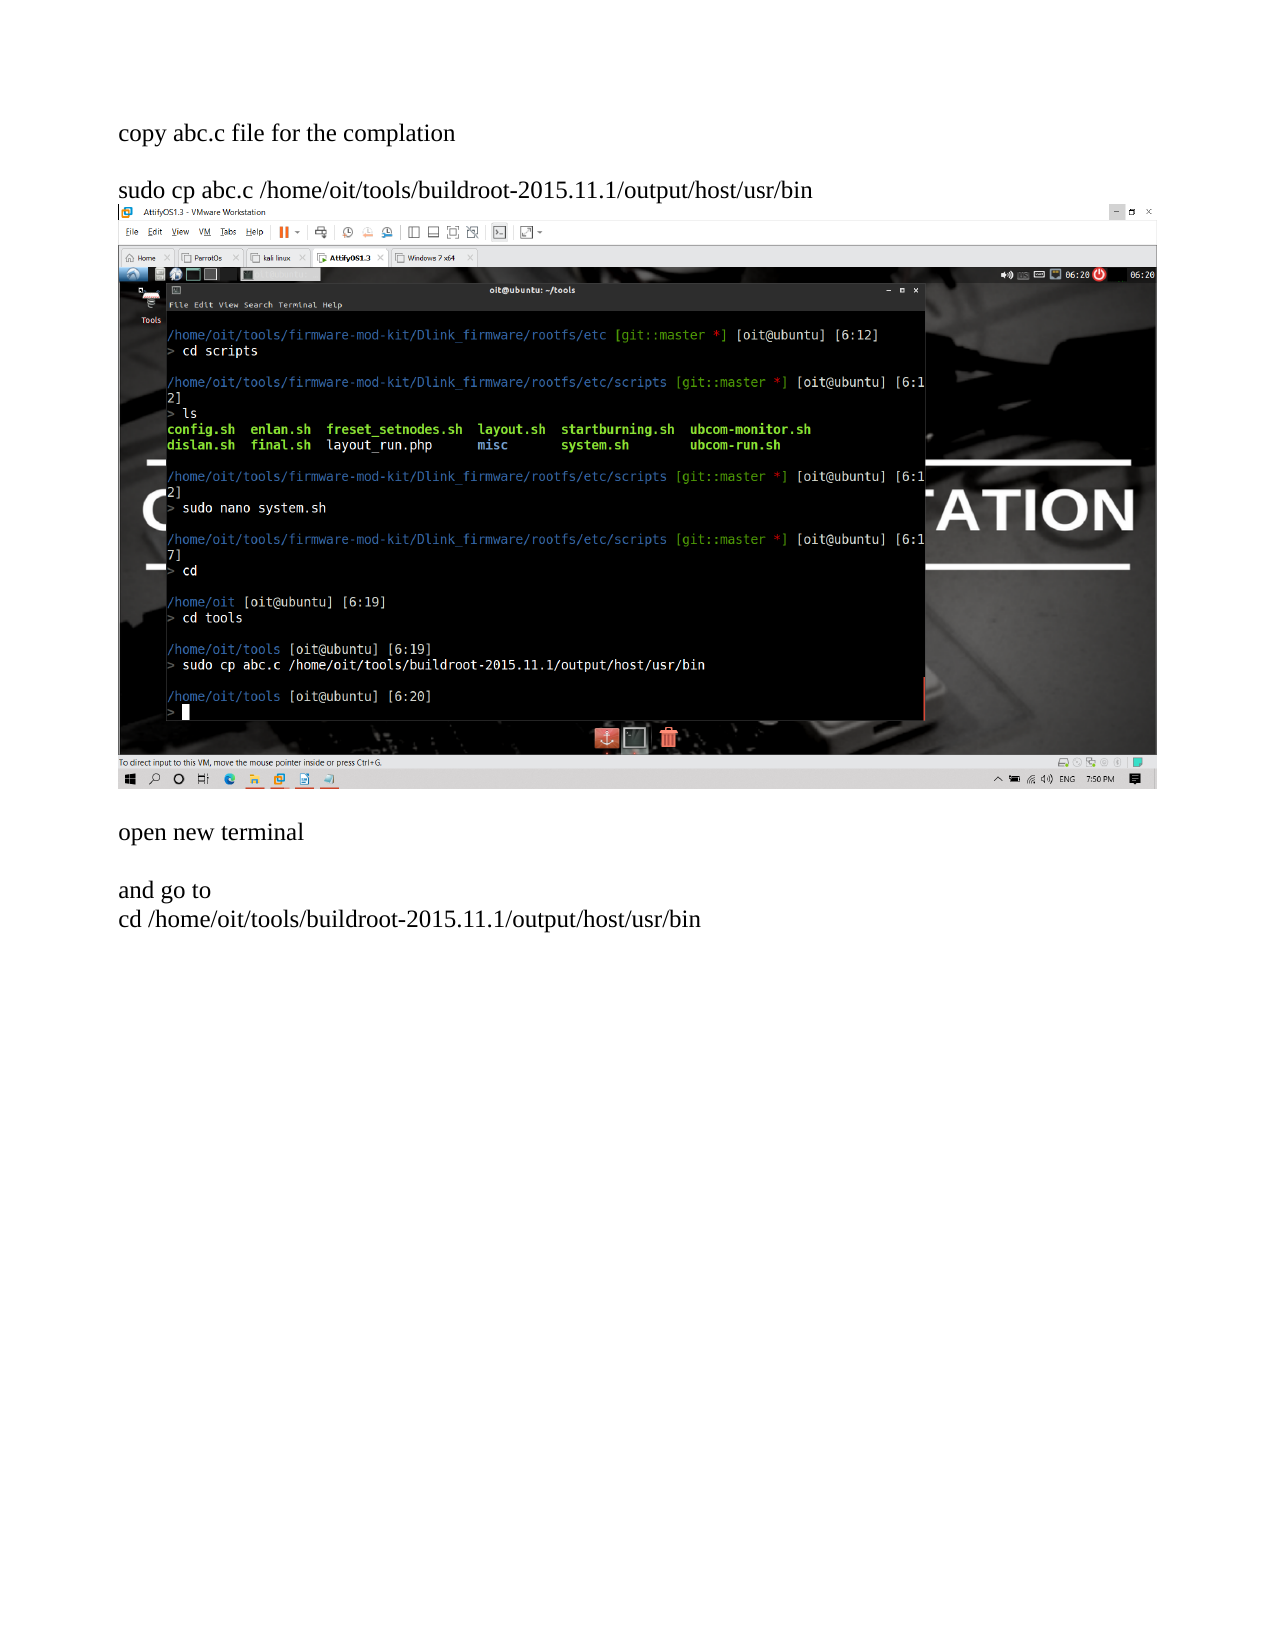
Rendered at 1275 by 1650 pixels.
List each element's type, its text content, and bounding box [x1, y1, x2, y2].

text and go to [118, 875, 1157, 904]
text open new terminal [118, 817, 1157, 846]
text cd /home/oit/tools/buildroot-2015.11.1/output/host/usr/bin [118, 904, 1157, 932]
text sudo cp abc.c /home/oit/tools/buildroot-2015.11.1/output/host/usr/bin [118, 176, 1157, 204]
text copy abc.c file for the complation [118, 118, 1157, 147]
picture [118, 204, 1157, 789]
